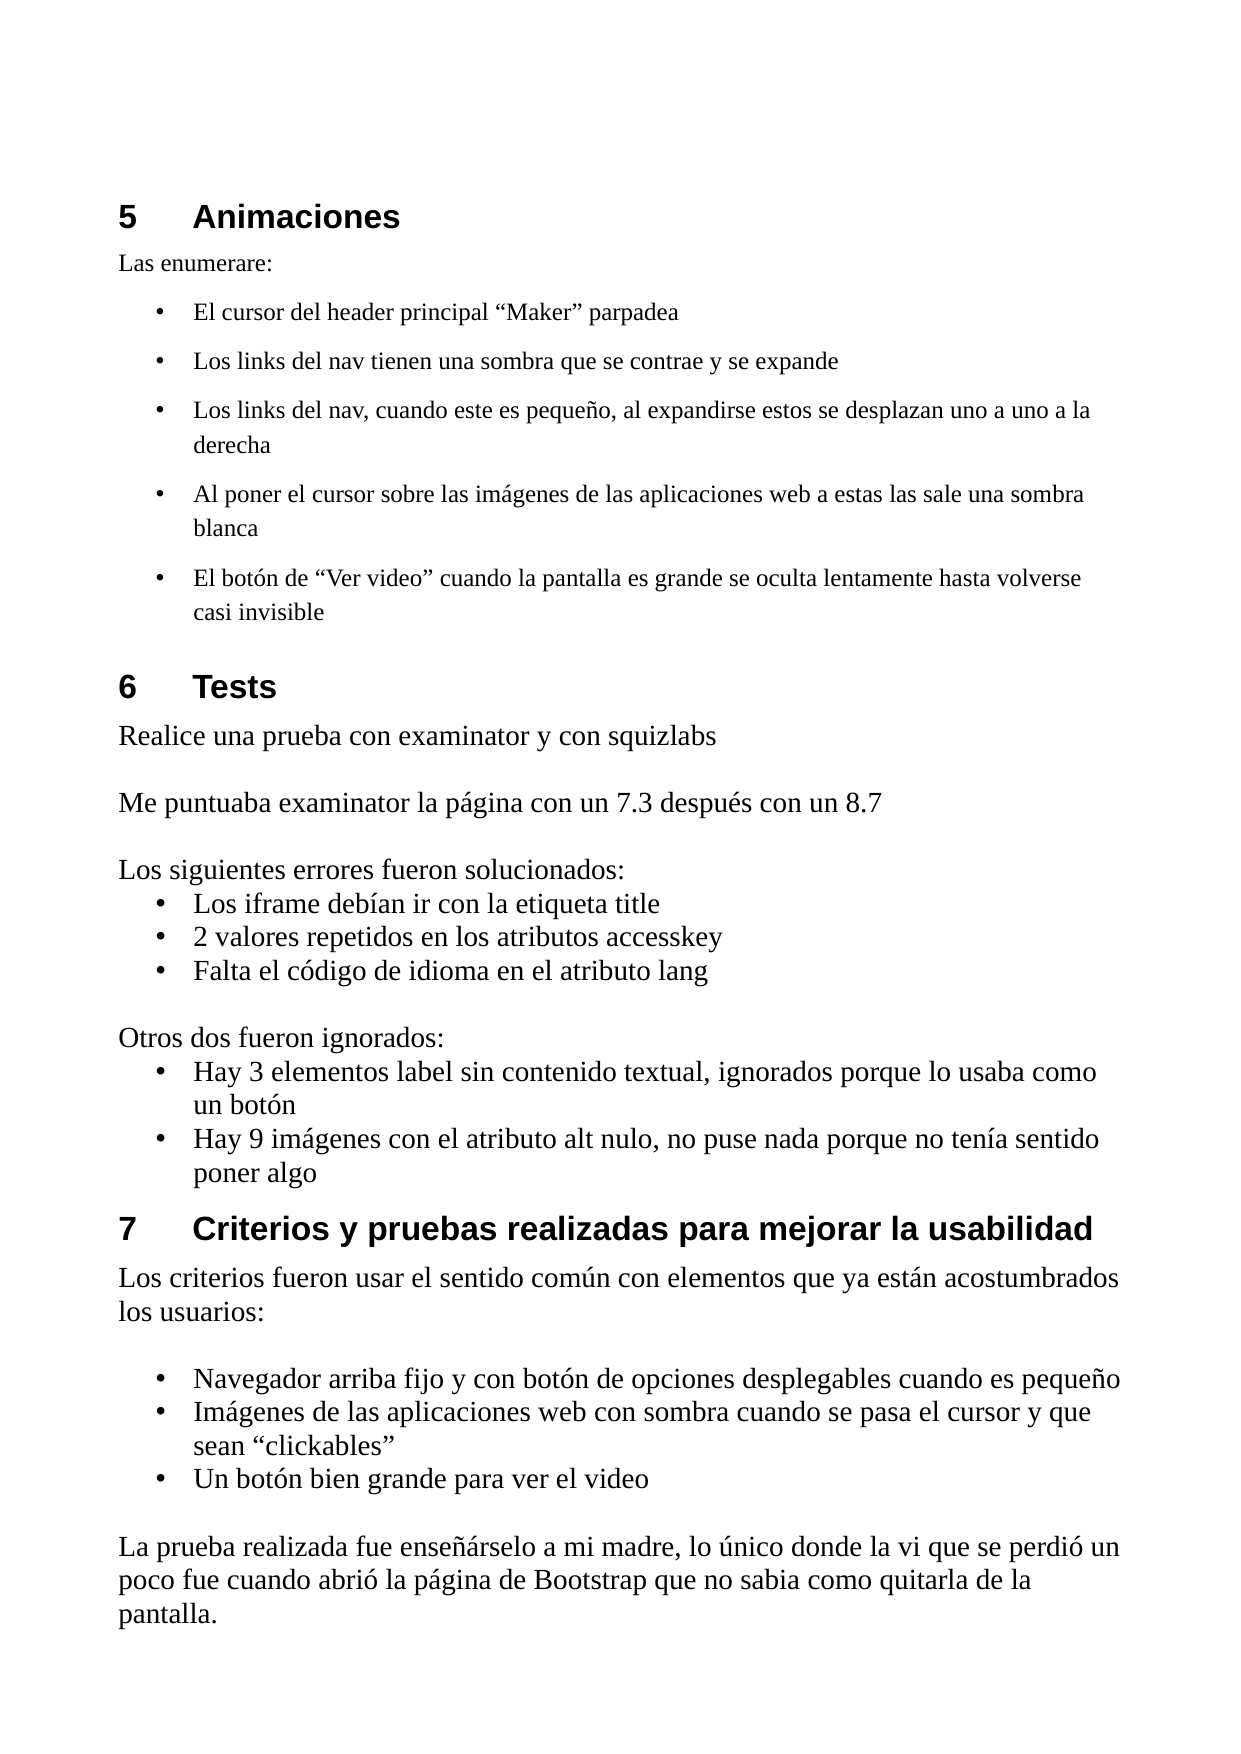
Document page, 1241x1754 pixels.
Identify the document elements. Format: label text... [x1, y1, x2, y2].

text Otros dos fueron ignorados: [118, 1020, 1122, 1054]
text Las enumerare: [118, 248, 1122, 277]
text Realice una prueba con examinator y con squizlabs [118, 718, 1122, 752]
list Hay 9 imágenes con el atributo alt nulo, no puse nada porque no tenía sentido poner algo [156, 1121, 1122, 1188]
subtitle Animaciones [118, 197, 1122, 236]
text Los criterios fueron usar el sentido común con elementos que ya están acostumbrados los usuarios: [118, 1260, 1122, 1327]
text La prueba realizada fue enseñárselo a mi madre, lo único donde la vi que se perdió un poco fue cuando abrió la página de Bootstrap que no sabia como quitarla de la pantalla. [118, 1529, 1122, 1629]
list Los links del nav tienen una sombra que se contrae y se expande [156, 346, 1122, 375]
text Los siguientes errores fueron solucionados: [118, 852, 1122, 886]
list Hay 3 elementos label sin contenido textual, ignorados porque lo usaba como un botón [156, 1054, 1122, 1121]
text Me puntuaba examinator la página con un 7.3 después con un 8.7 [118, 785, 1122, 819]
subtitle Criterios y pruebas realizadas para mejorar la usabilidad [118, 1209, 1122, 1248]
list Un botón bien grande para ver el video [156, 1462, 1122, 1495]
list Los links del nav, cuando este es pequeño, al expandirse estos se desplazan uno a uno a la derecha [156, 396, 1122, 459]
list El cursor del header principal “Maker” parpadea [156, 297, 1122, 326]
list Falta el código de idioma en el atributo lang [156, 953, 1122, 987]
list 2 valores repetidos en los atributos accesskey [156, 919, 1122, 953]
subtitle Tests [118, 667, 1122, 706]
list Navegador arriba fijo y con botón de opciones desplegables cuando es pequeño [156, 1361, 1122, 1394]
list El botón de “Ver video” cuando la pantalla es grande se oculta lentamente hasta volverse casi invisible [156, 563, 1122, 626]
list Imágenes de las aplicaciones web con sombra cuando se pasa el cursor y que sean “clickables” [156, 1394, 1122, 1462]
list Al poner el cursor sobre las imágenes de las aplicaciones web a estas las sale una sombra blanca [156, 479, 1122, 542]
list Los iframe debían ir con la etiqueta title [156, 886, 1122, 919]
